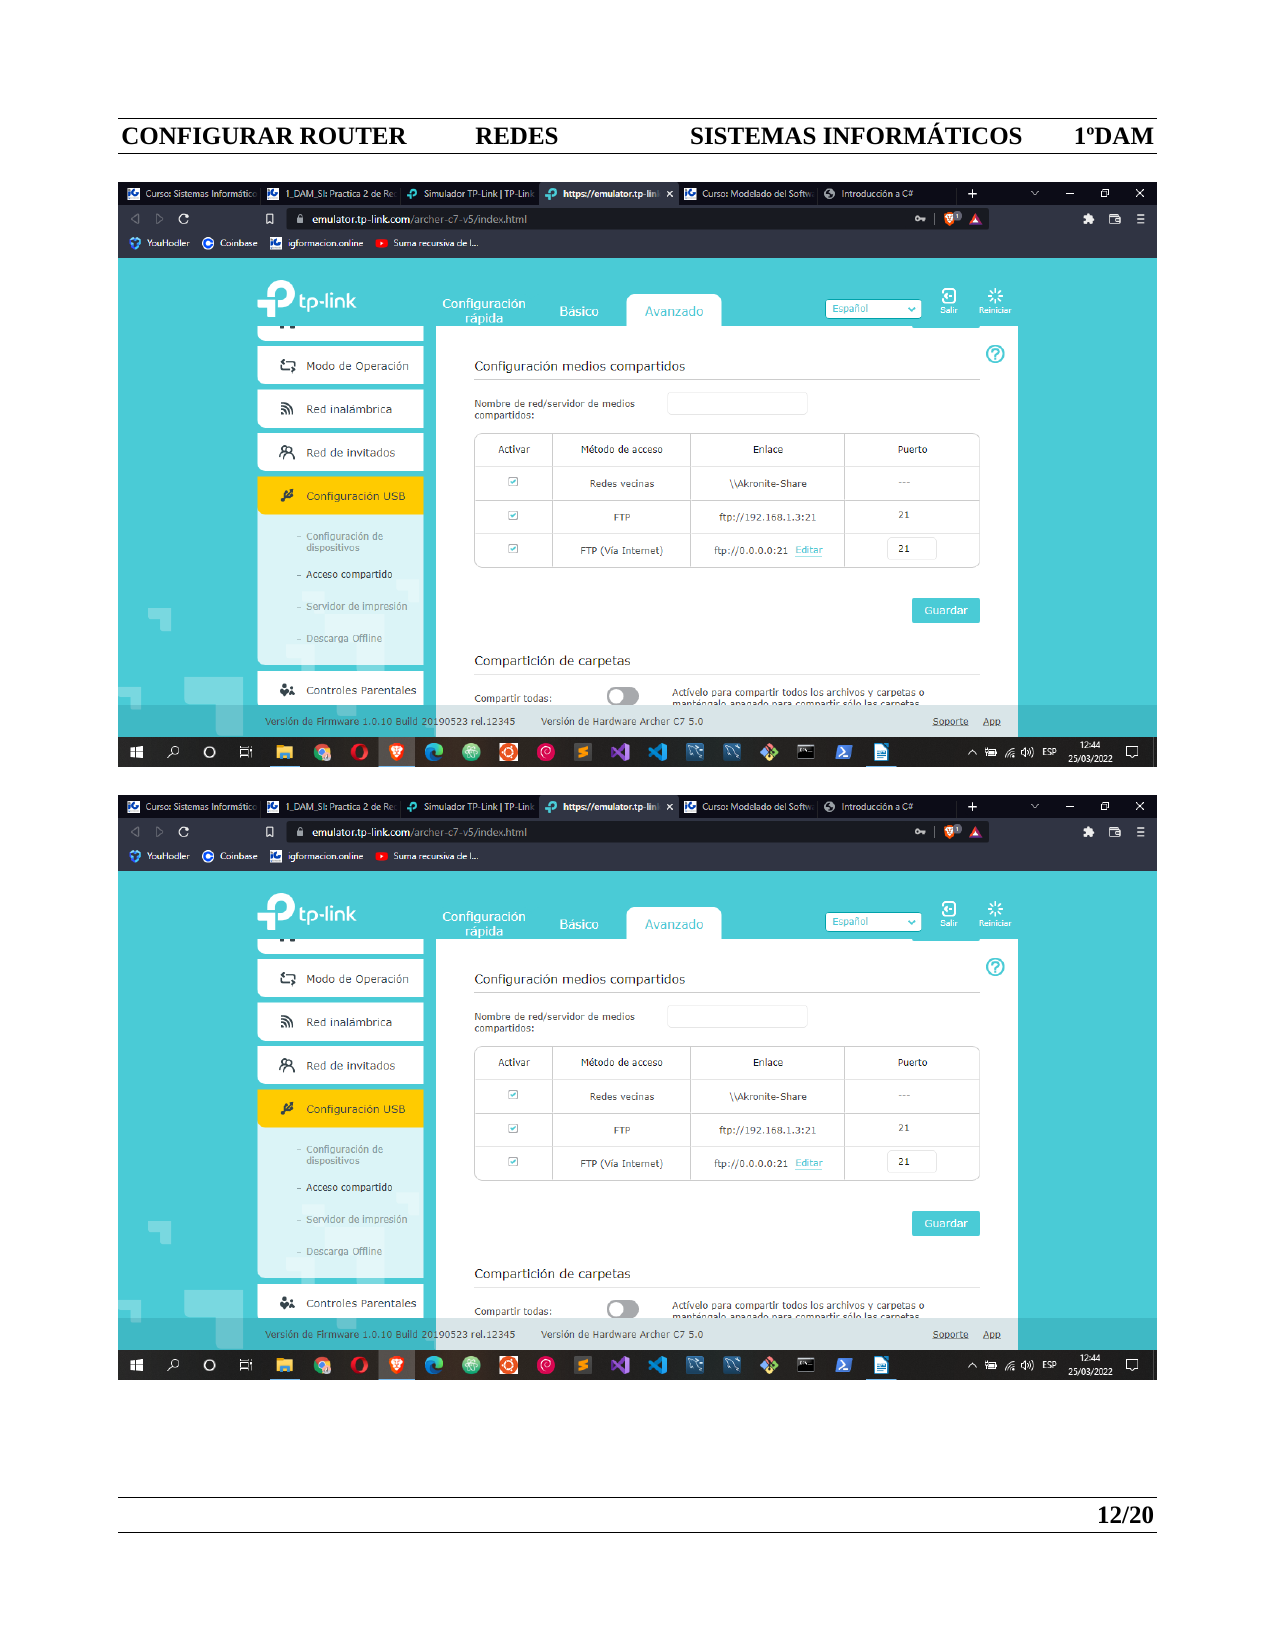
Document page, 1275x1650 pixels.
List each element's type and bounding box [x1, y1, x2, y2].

picture [118, 795, 1157, 1380]
picture [118, 182, 1157, 767]
